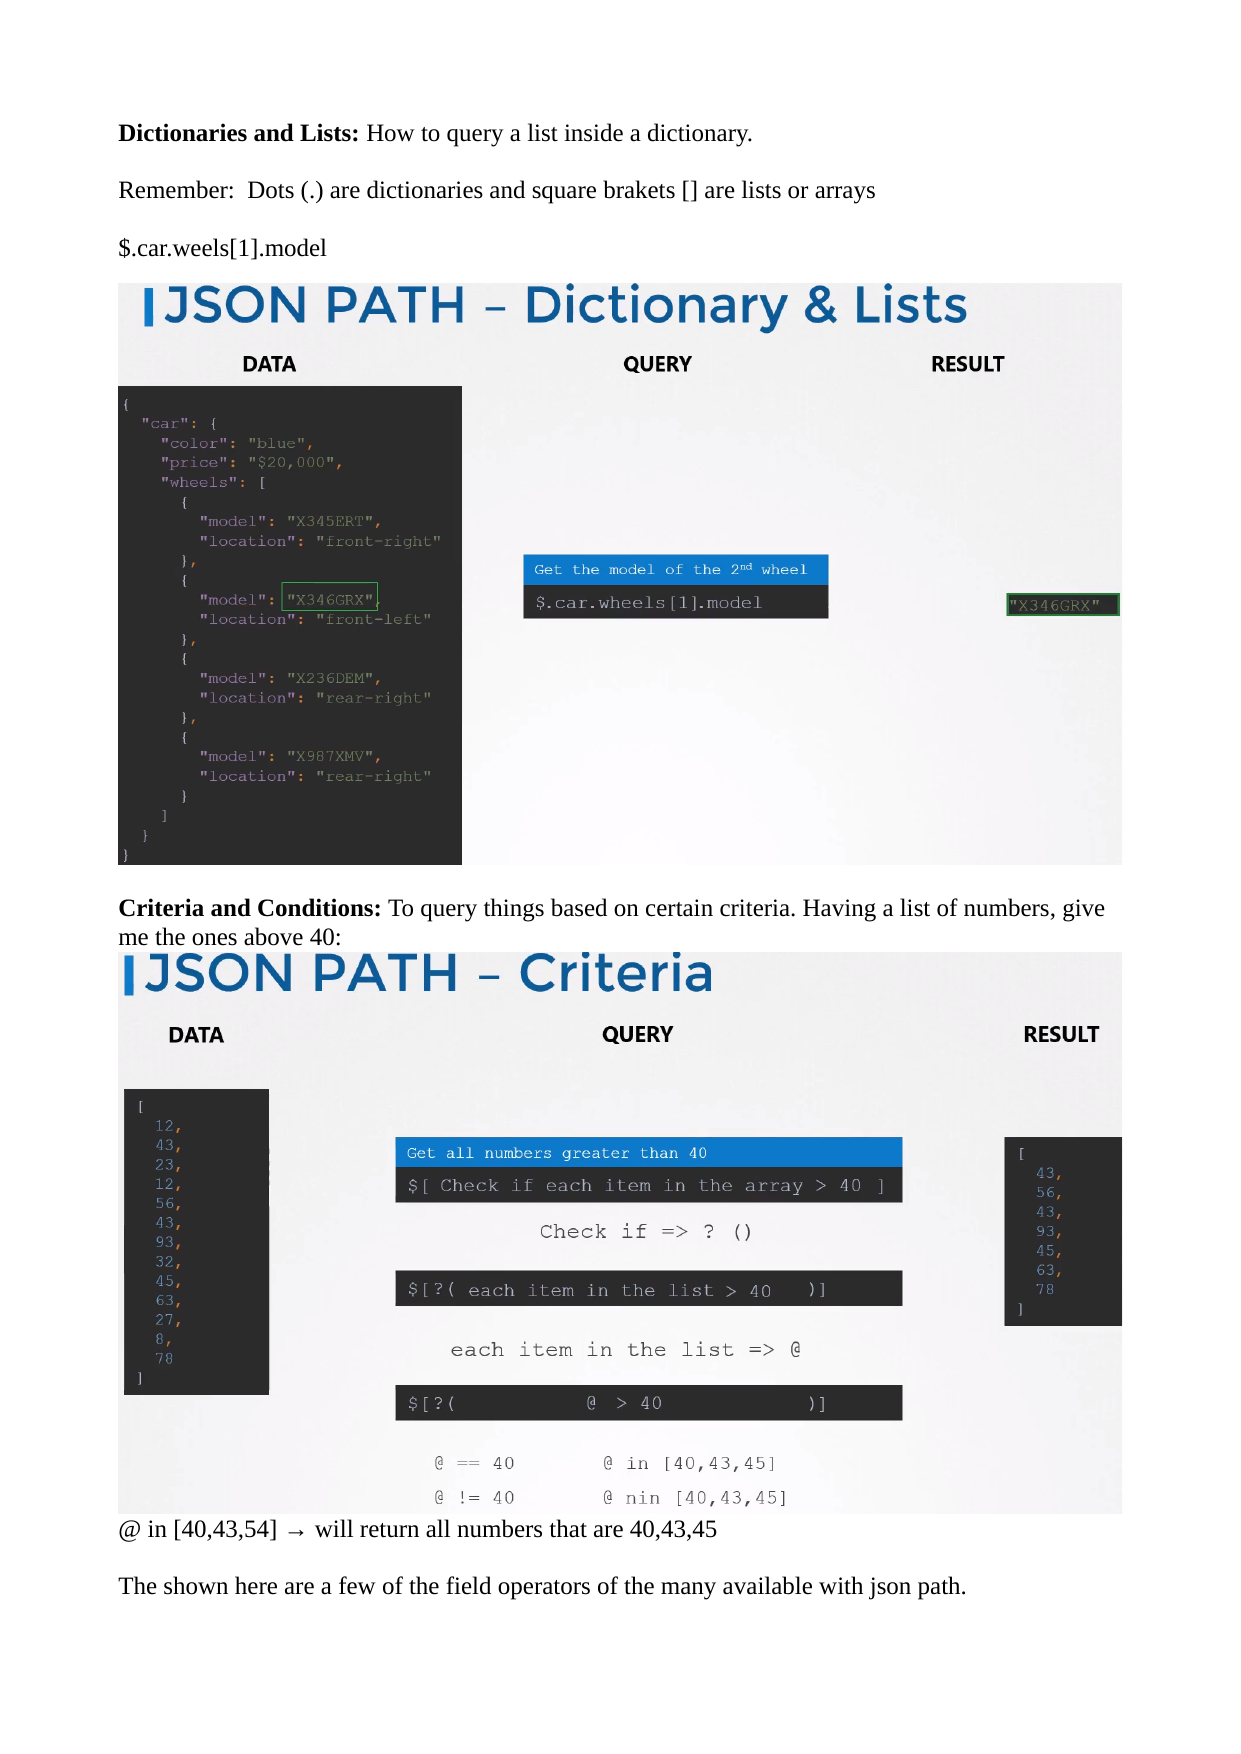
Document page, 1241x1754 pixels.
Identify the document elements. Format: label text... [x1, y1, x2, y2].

text @ in [40,43,54] → will return all numbers that are 40,43,45 [118, 1514, 1122, 1542]
text The shown here are a few of the field operators of the many available with json path. [118, 1571, 1122, 1600]
text $.car.weels[1].model [118, 233, 1122, 262]
text Remember: Dots (.) are dictionaries and square brakets [] are lists or arrays [118, 176, 1122, 204]
text Dictionaries and Lists: How to query a list inside a dictionary. [118, 118, 1122, 147]
picture [118, 283, 1123, 865]
picture [118, 952, 1123, 1514]
text Criteria and Conditions: To query things based on certain criteria. Having a list of numbers, give me the ones above 40: [118, 893, 1122, 951]
